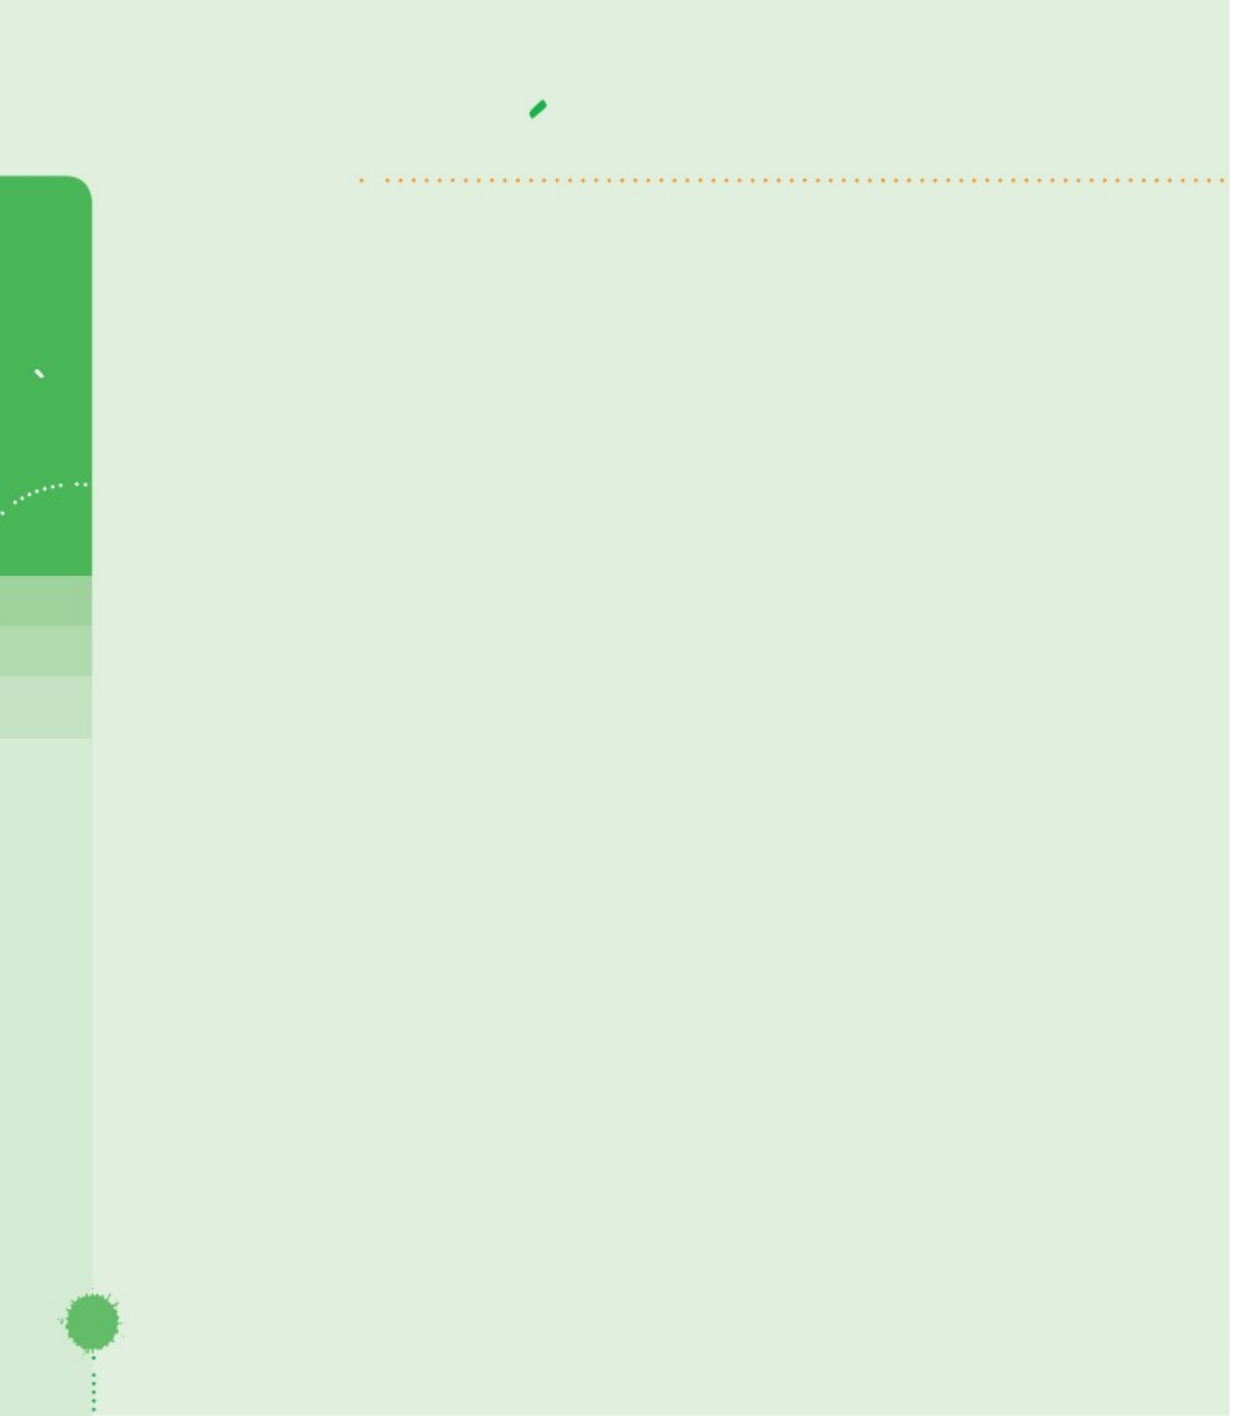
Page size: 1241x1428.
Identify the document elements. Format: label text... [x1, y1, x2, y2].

picture [0, 0, 1230, 1416]
text 63 [1230, 1321, 1240, 1348]
